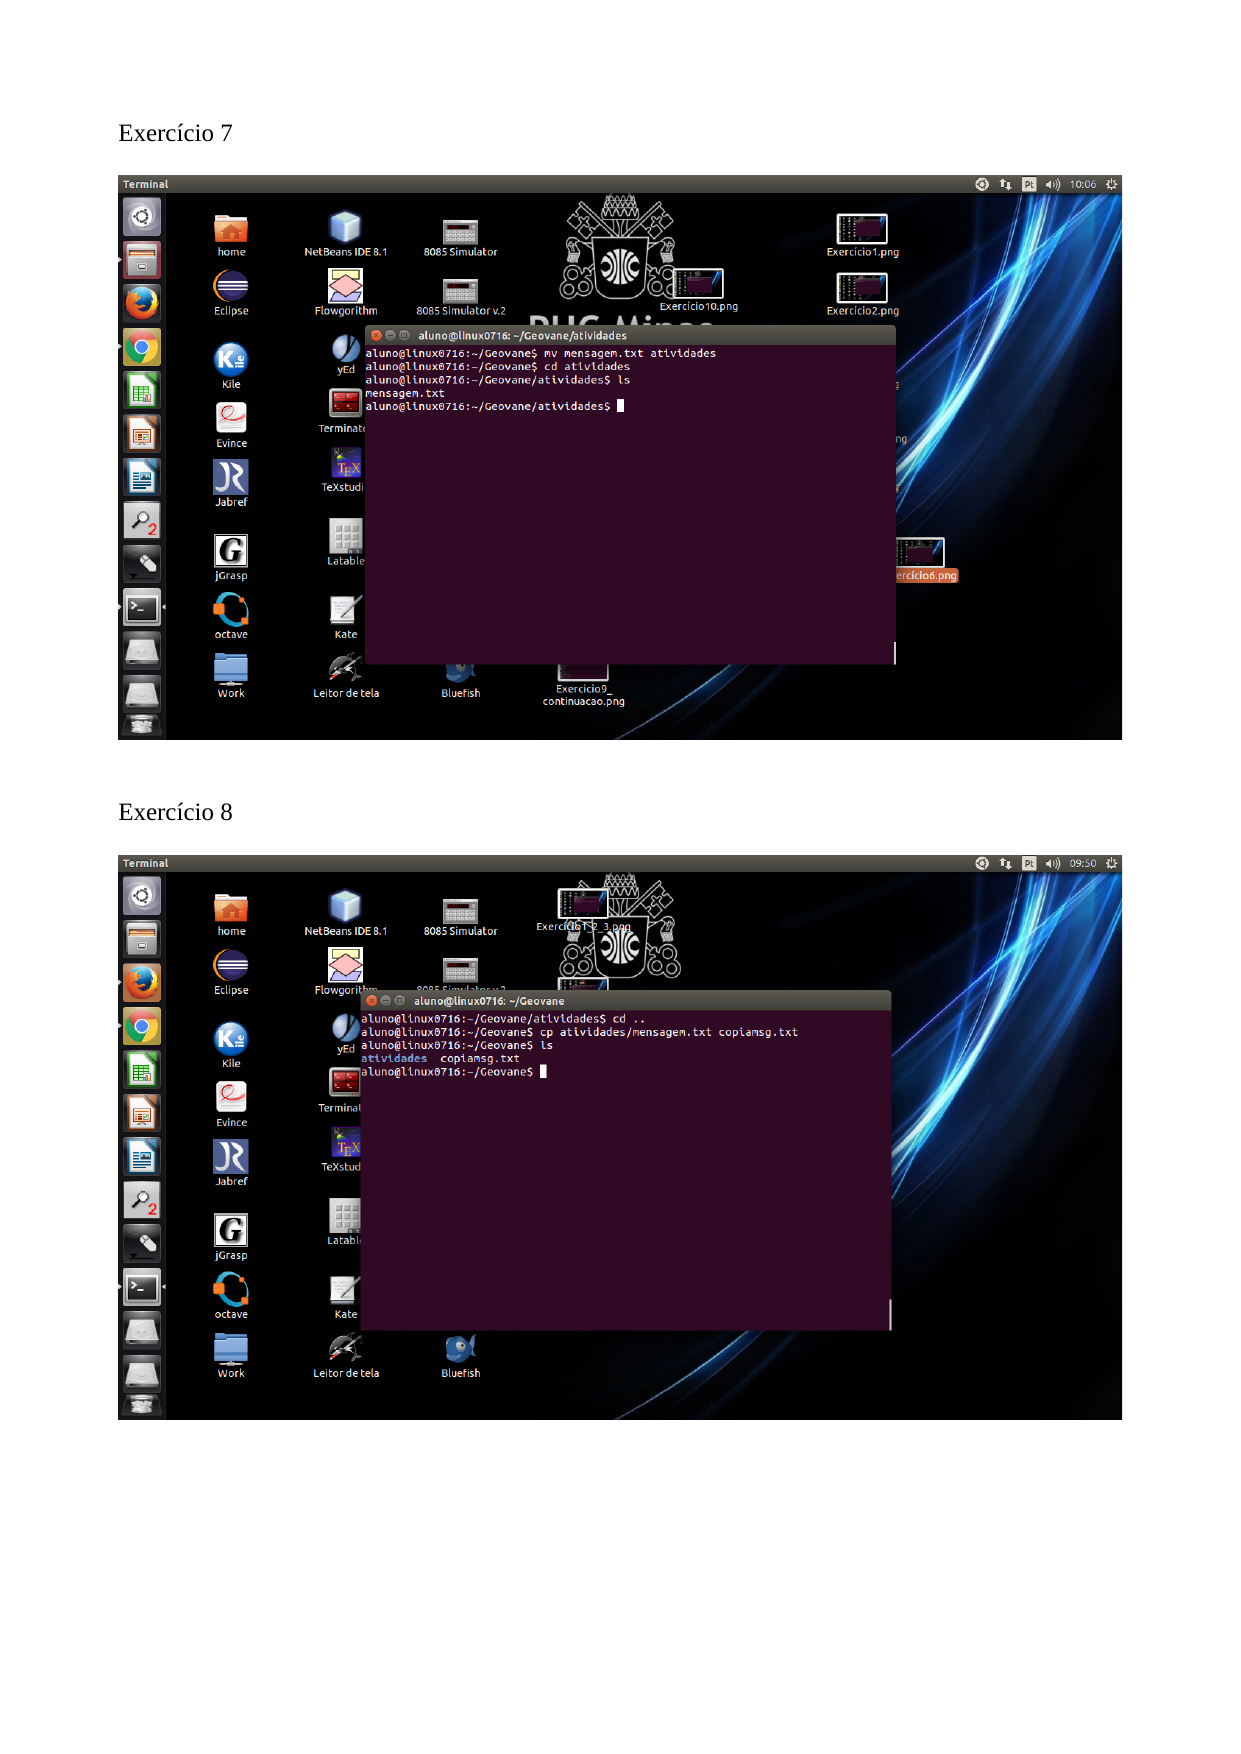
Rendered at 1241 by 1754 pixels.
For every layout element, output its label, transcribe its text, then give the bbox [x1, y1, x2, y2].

text Exercício 8 [118, 797, 1122, 826]
picture [118, 175, 1123, 740]
text Exercício 7 [118, 118, 1122, 147]
picture [118, 855, 1123, 1420]
